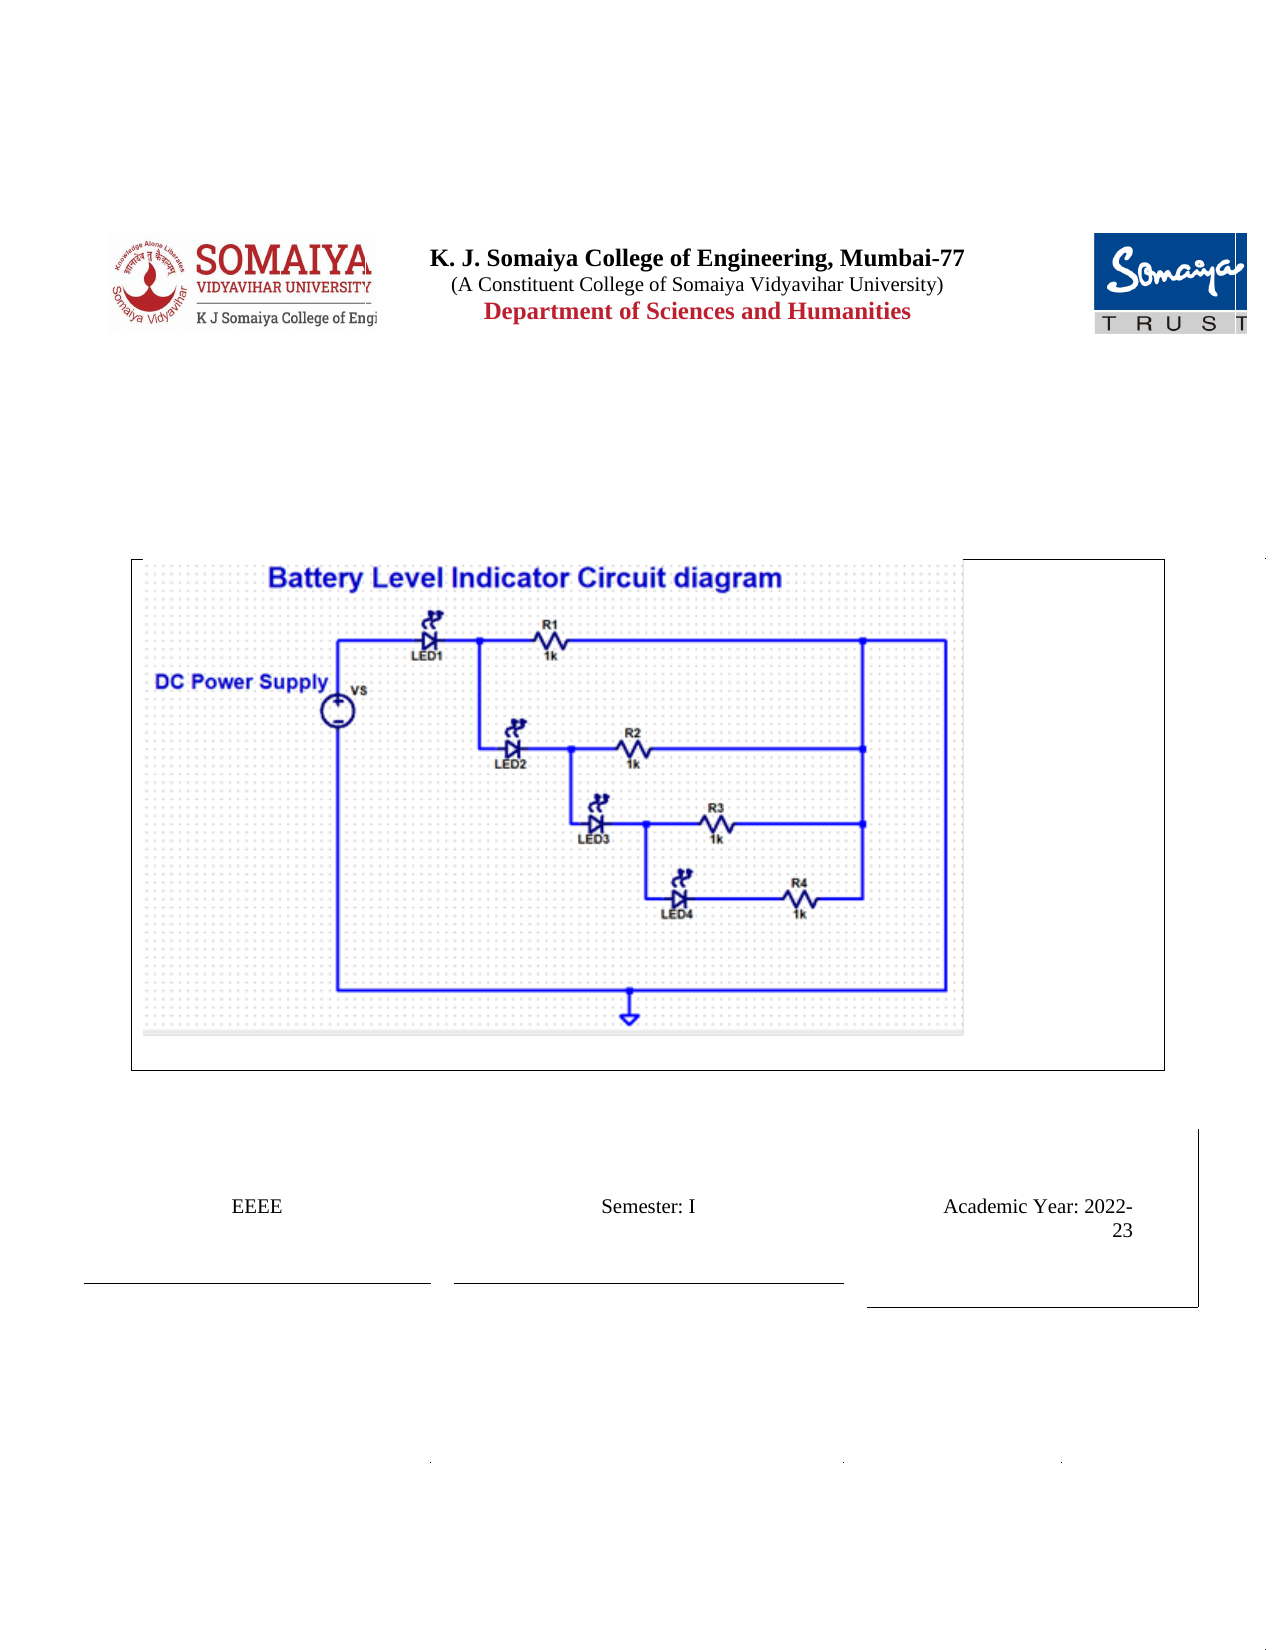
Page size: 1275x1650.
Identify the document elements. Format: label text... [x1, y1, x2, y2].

table_cell Task 1: Voltage division Concept and its verification on breadboard Task 2: Current division Concept Task 3: Turn on an LED and measure its turn-on voltage Task 4: Battery Level Indicator Circuit [132, 560, 1164, 1070]
